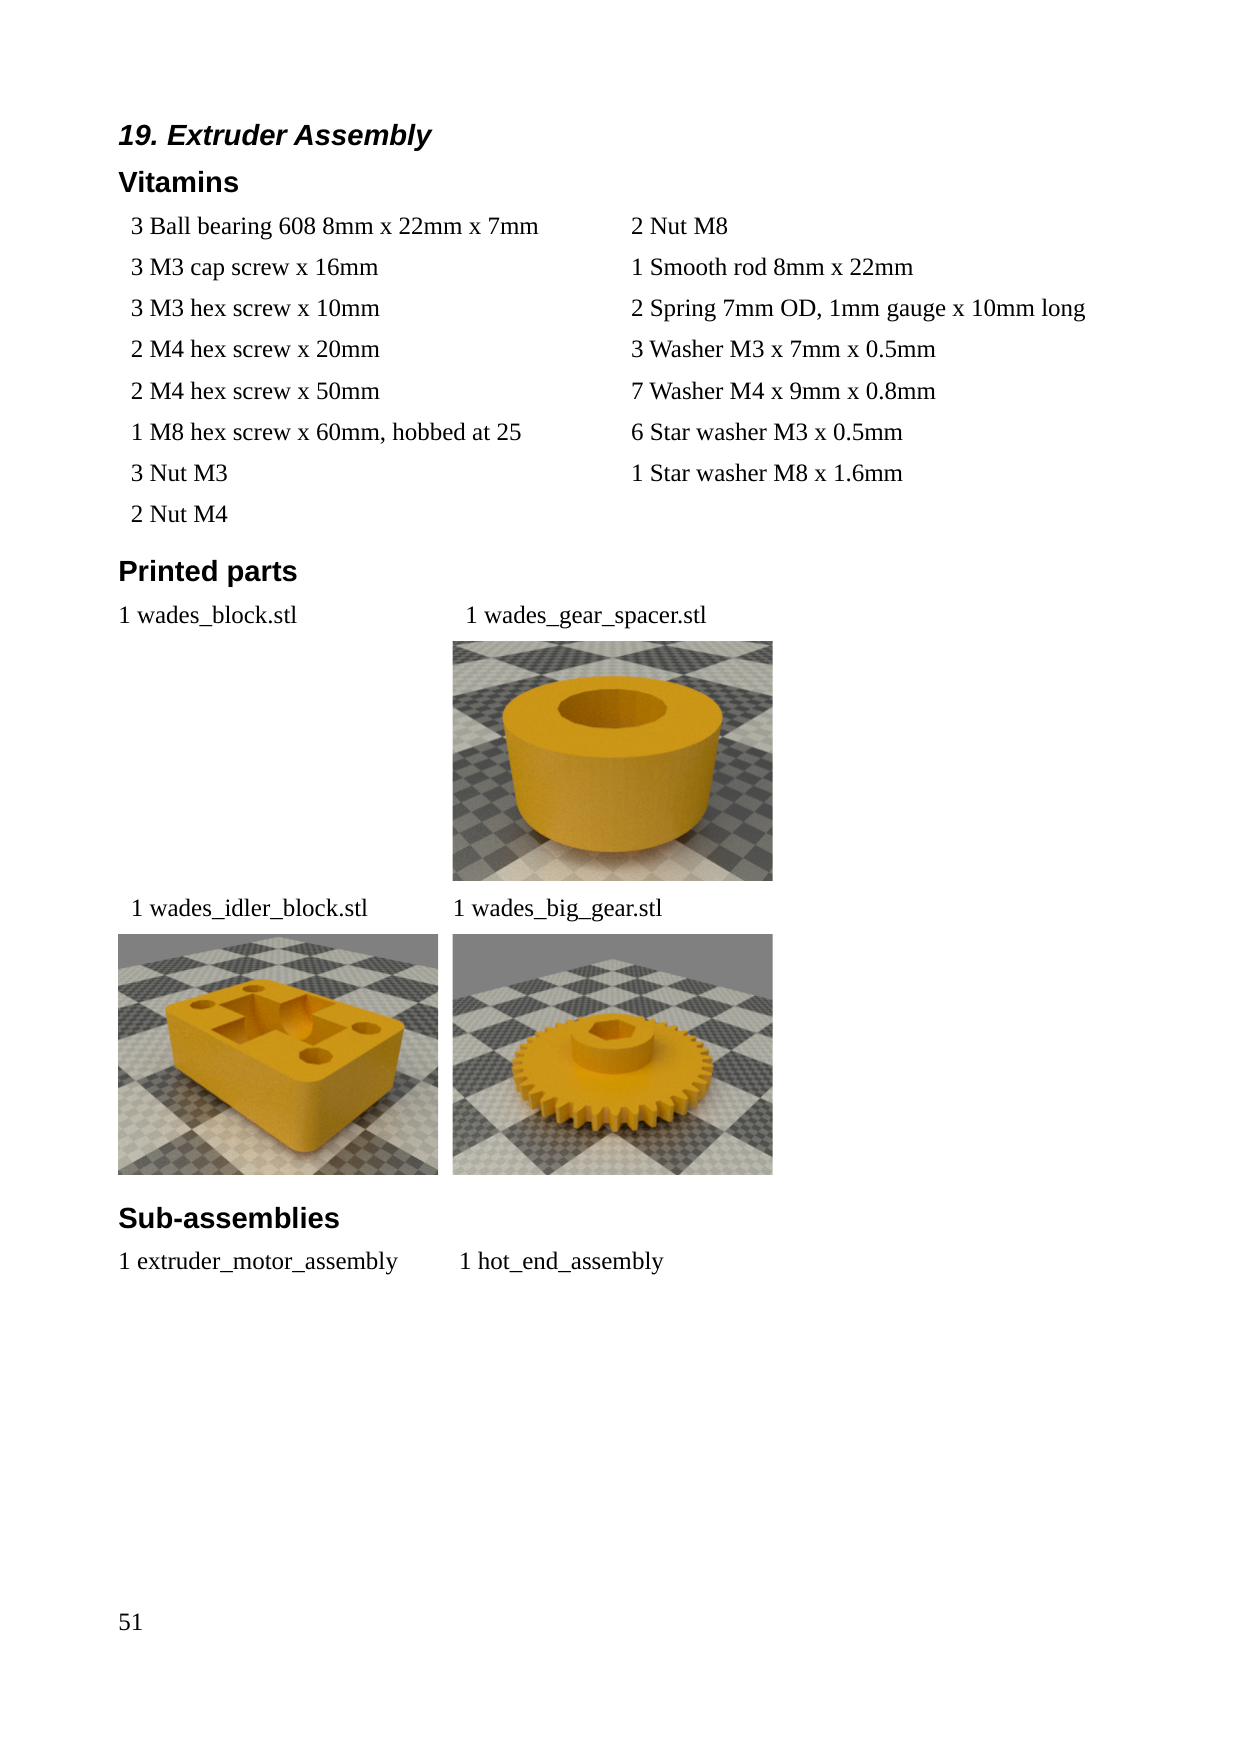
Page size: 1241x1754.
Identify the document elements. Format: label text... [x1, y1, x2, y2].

table_cell 1 wades_idler_block.stl [118, 894, 453, 1187]
table_header 1 wades_gear_spacer.stl [453, 600, 1122, 893]
subtitle Extruder Assembly [118, 118, 1122, 152]
picture [452, 641, 773, 881]
table_header 1 wades_block.stl [118, 600, 453, 893]
picture [118, 934, 439, 1175]
table_header 1 hot_end_assembly [453, 1246, 1122, 1558]
table_header 3 Ball bearing 608 8mm x 22mm x 7mm 3 M3 cap screw x 16mm 3 M3 hex screw x 10mm 2 M4 hex screw x 20mm 2 M4 hex screw x 50mm 1 M8 hex screw x 60mm, hobbed at 25 3 Nut M3 2 Nut M4 [118, 211, 618, 541]
subtitle Sub-assemblies [118, 1201, 1122, 1234]
table_cell 1 wades_big_gear.stl [453, 894, 1122, 1187]
subtitle Printed parts [118, 554, 1122, 588]
subtitle Vitamins [118, 165, 1122, 199]
table_header 1 extruder_motor_assembly [118, 1246, 453, 1558]
table_header 2 Nut M8 1 Smooth rod 8mm x 22mm 2 Spring 7mm OD, 1mm gauge x 10mm long 3 Washer M3 x 7mm x 0.5mm 7 Washer M4 x 9mm x 0.8mm 6 Star washer M3 x 0.5mm 1 Star washer M8 x 1.6mm [618, 211, 1120, 541]
picture [452, 934, 773, 1175]
